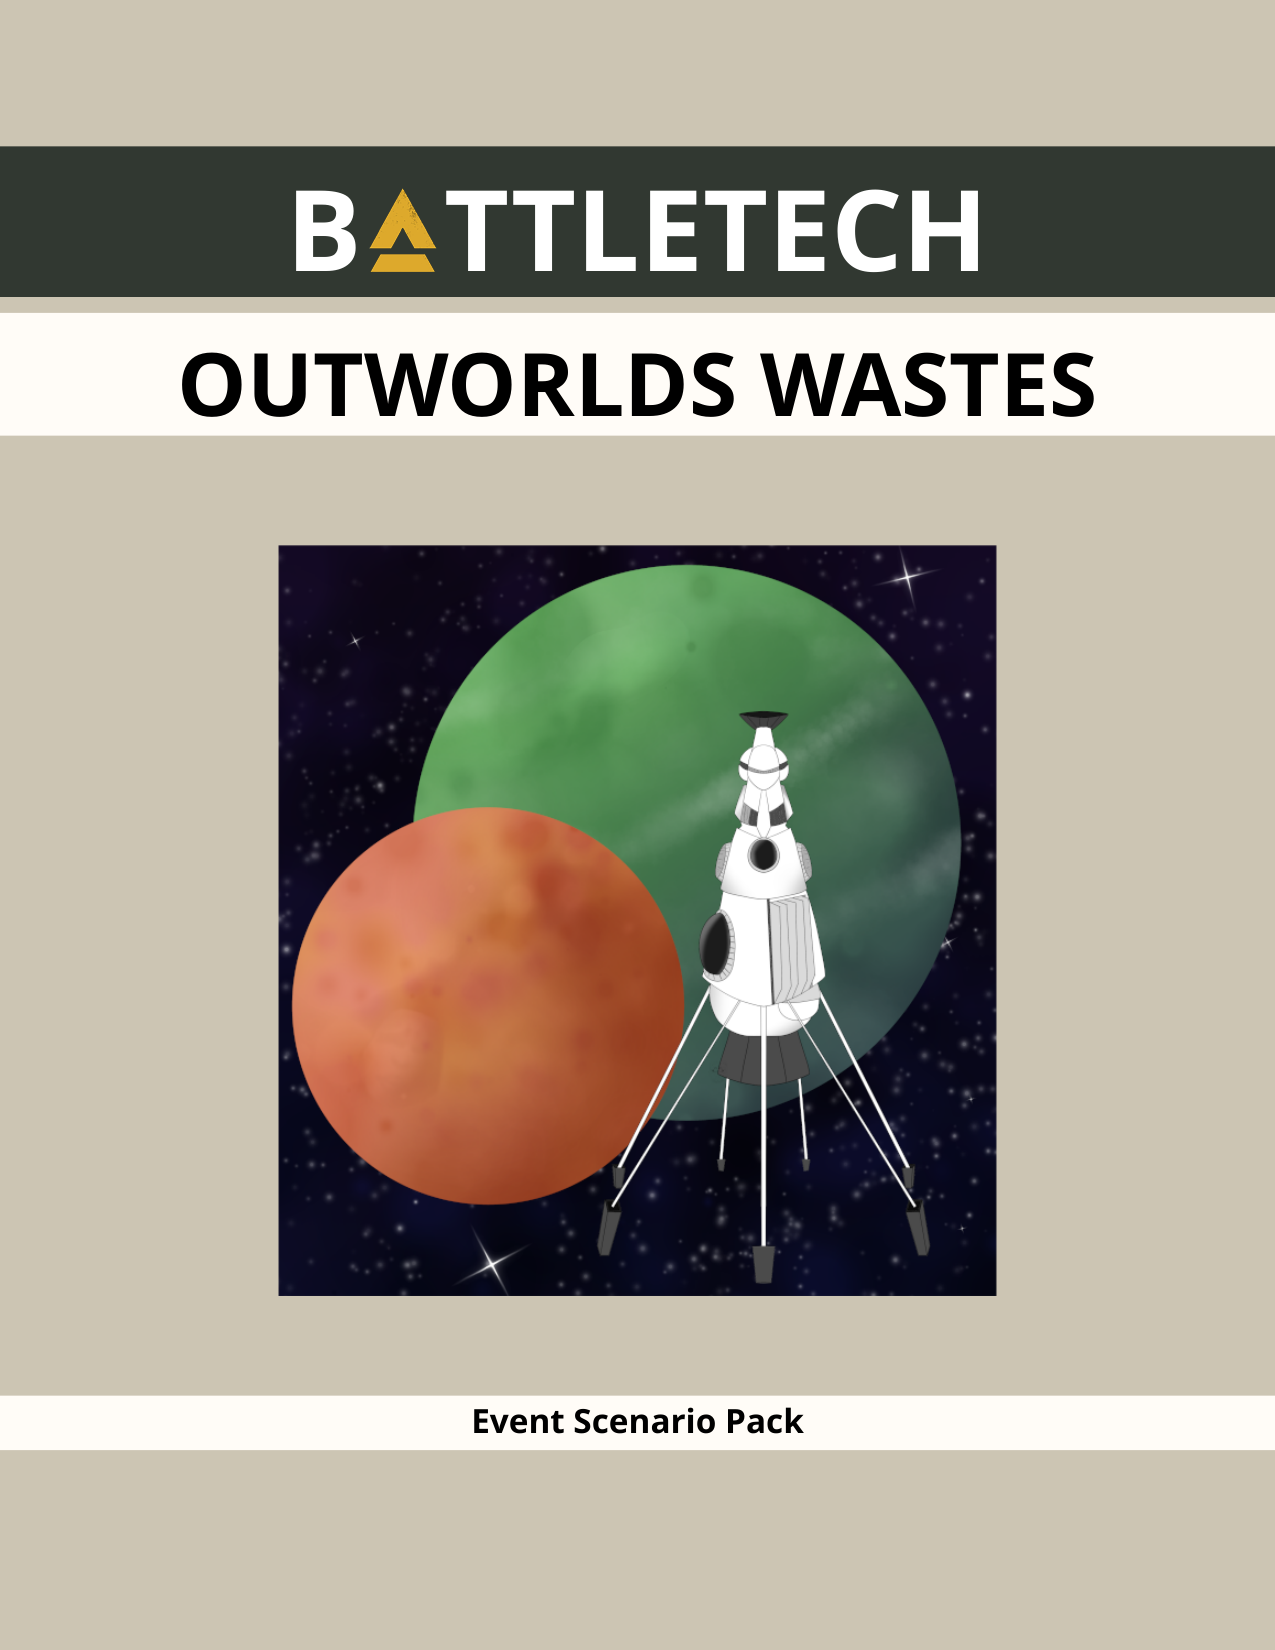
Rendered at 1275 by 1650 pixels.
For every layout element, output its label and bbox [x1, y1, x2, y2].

picture [361, 188, 444, 272]
picture [278, 545, 997, 1296]
